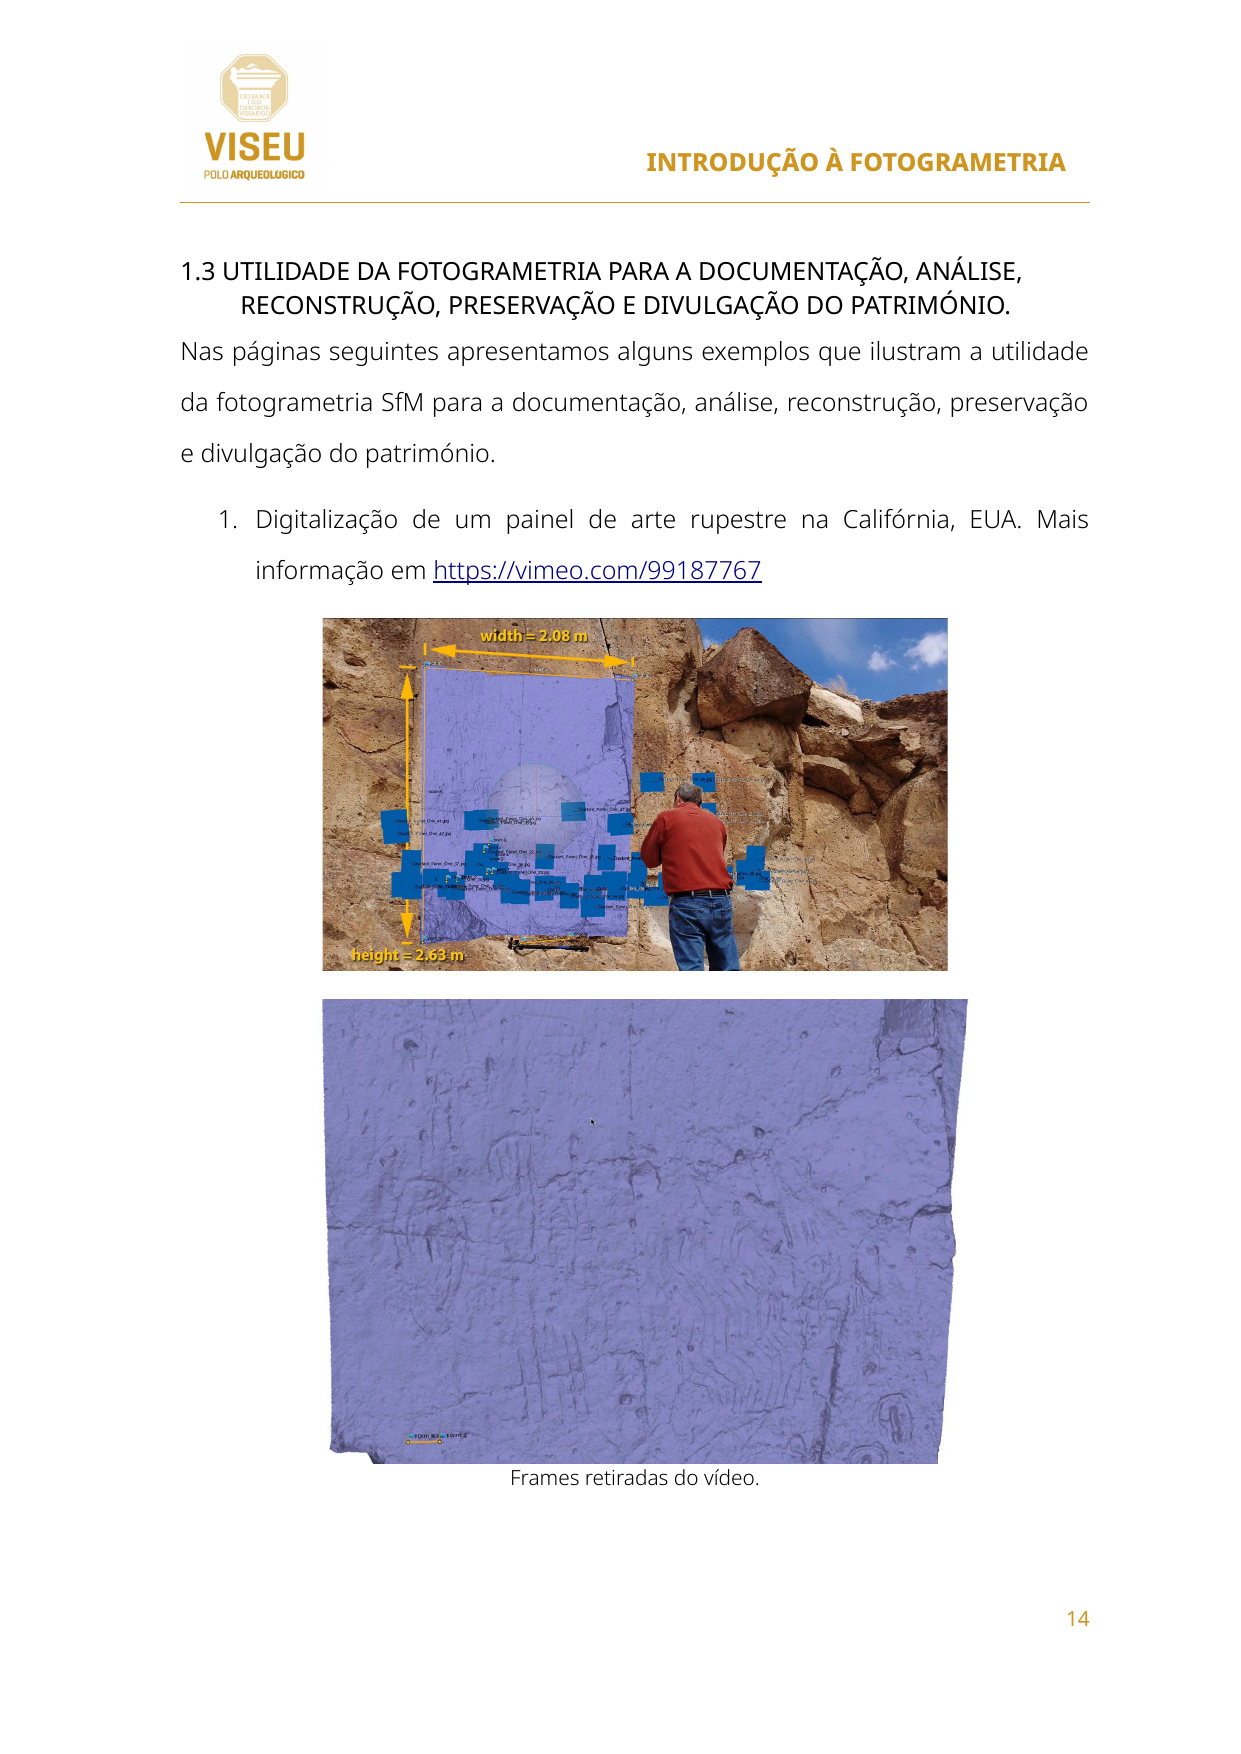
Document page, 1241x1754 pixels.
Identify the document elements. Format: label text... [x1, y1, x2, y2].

text Frames retiradas do vídeo. [180, 1023, 1090, 1492]
text Nas páginas seguintes apresentamos alguns exemplos que ilustram a utilidade da fotogrametria SfM para a documentação, análise, reconstrução, preservação e divulgação do património. [180, 334, 1090, 470]
picture [322, 618, 948, 971]
subtitle 1.3 Utilidade da fotogrametria para a documentação, análise, reconstrução, preservação e divulgação do património. [180, 253, 1090, 321]
list Digitalização de um painel de arte rupestre na Califórnia, EUA. Mais informação em https://vimeo.com/99187767 [218, 502, 1090, 587]
picture [267, 999, 1024, 1464]
